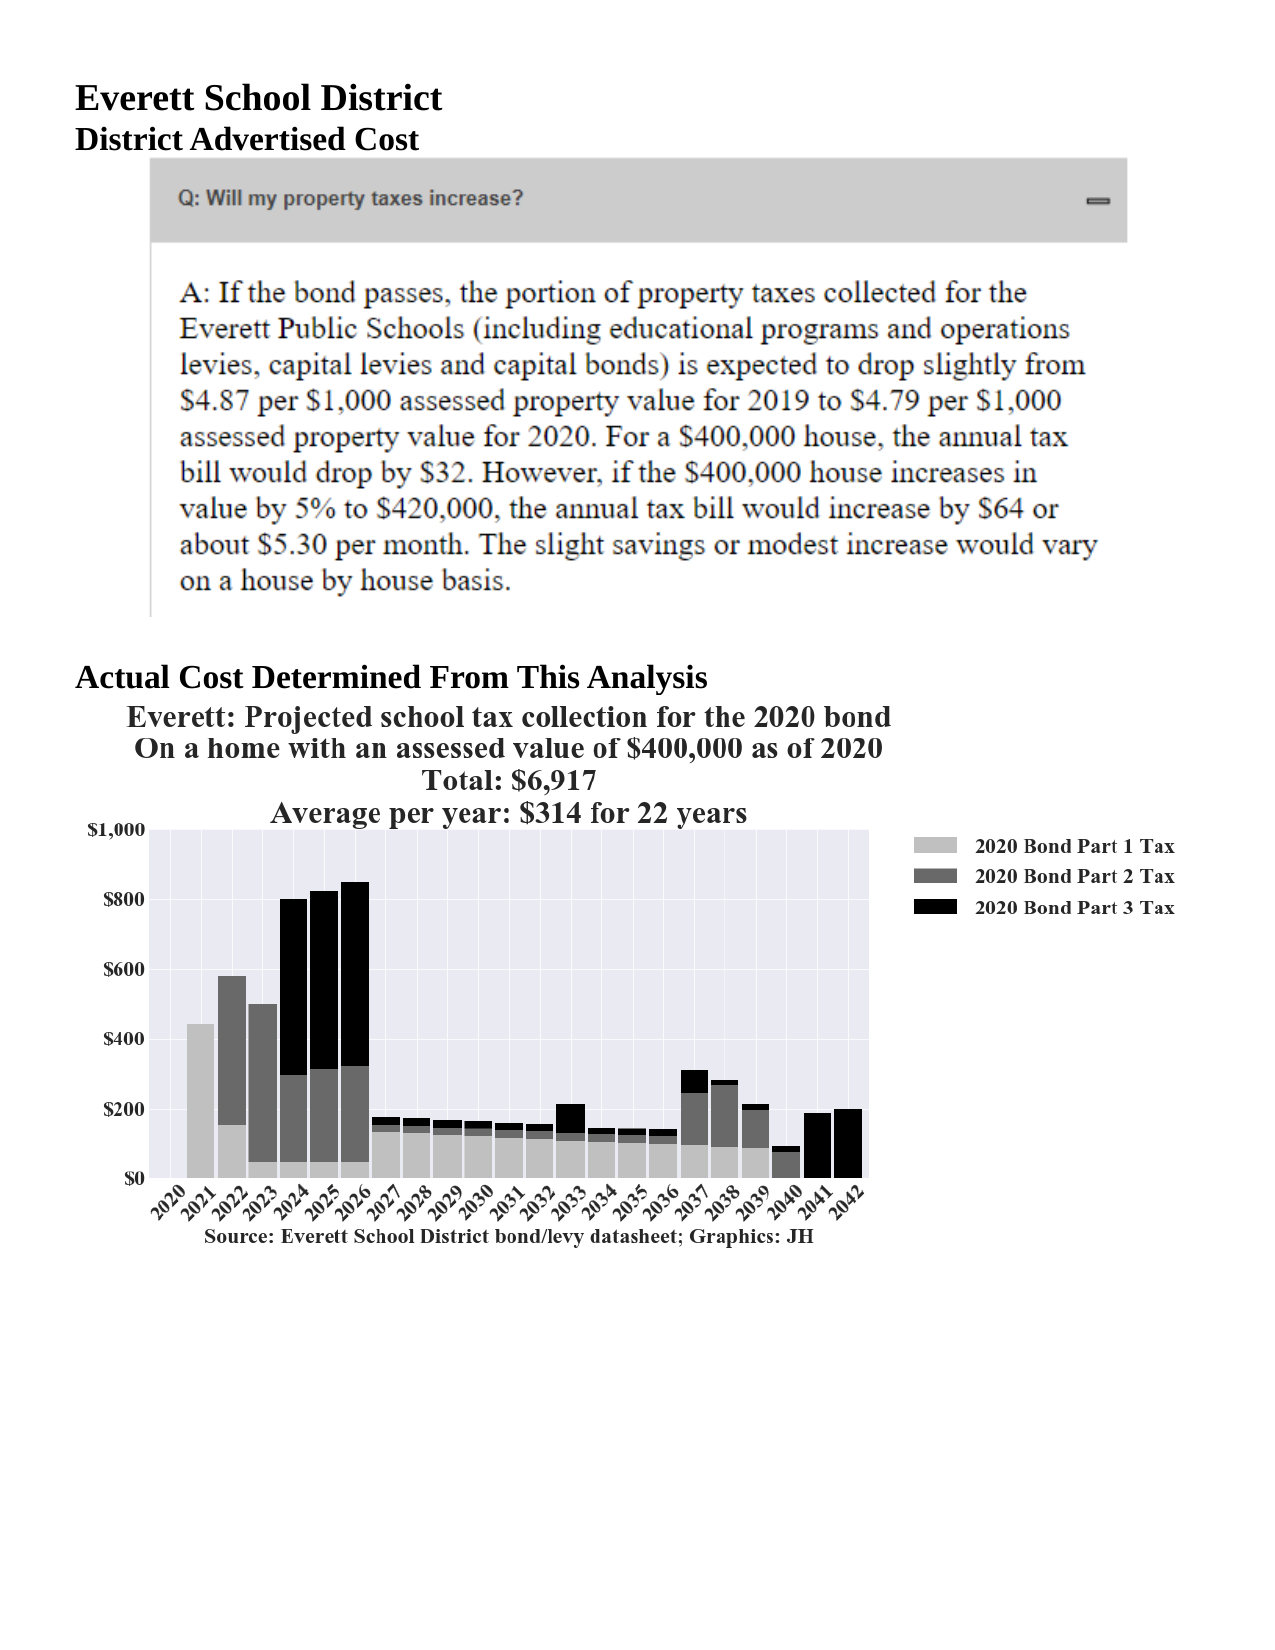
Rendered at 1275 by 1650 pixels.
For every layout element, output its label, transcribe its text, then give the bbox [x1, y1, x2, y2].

subtitle Actual Cost Determined From This Analysis [75, 657, 1200, 695]
subtitle District Advertised Cost [75, 119, 1200, 157]
picture [75, 695, 1200, 1258]
subtitle Everett School District [75, 75, 1200, 119]
picture [147, 157, 1128, 617]
